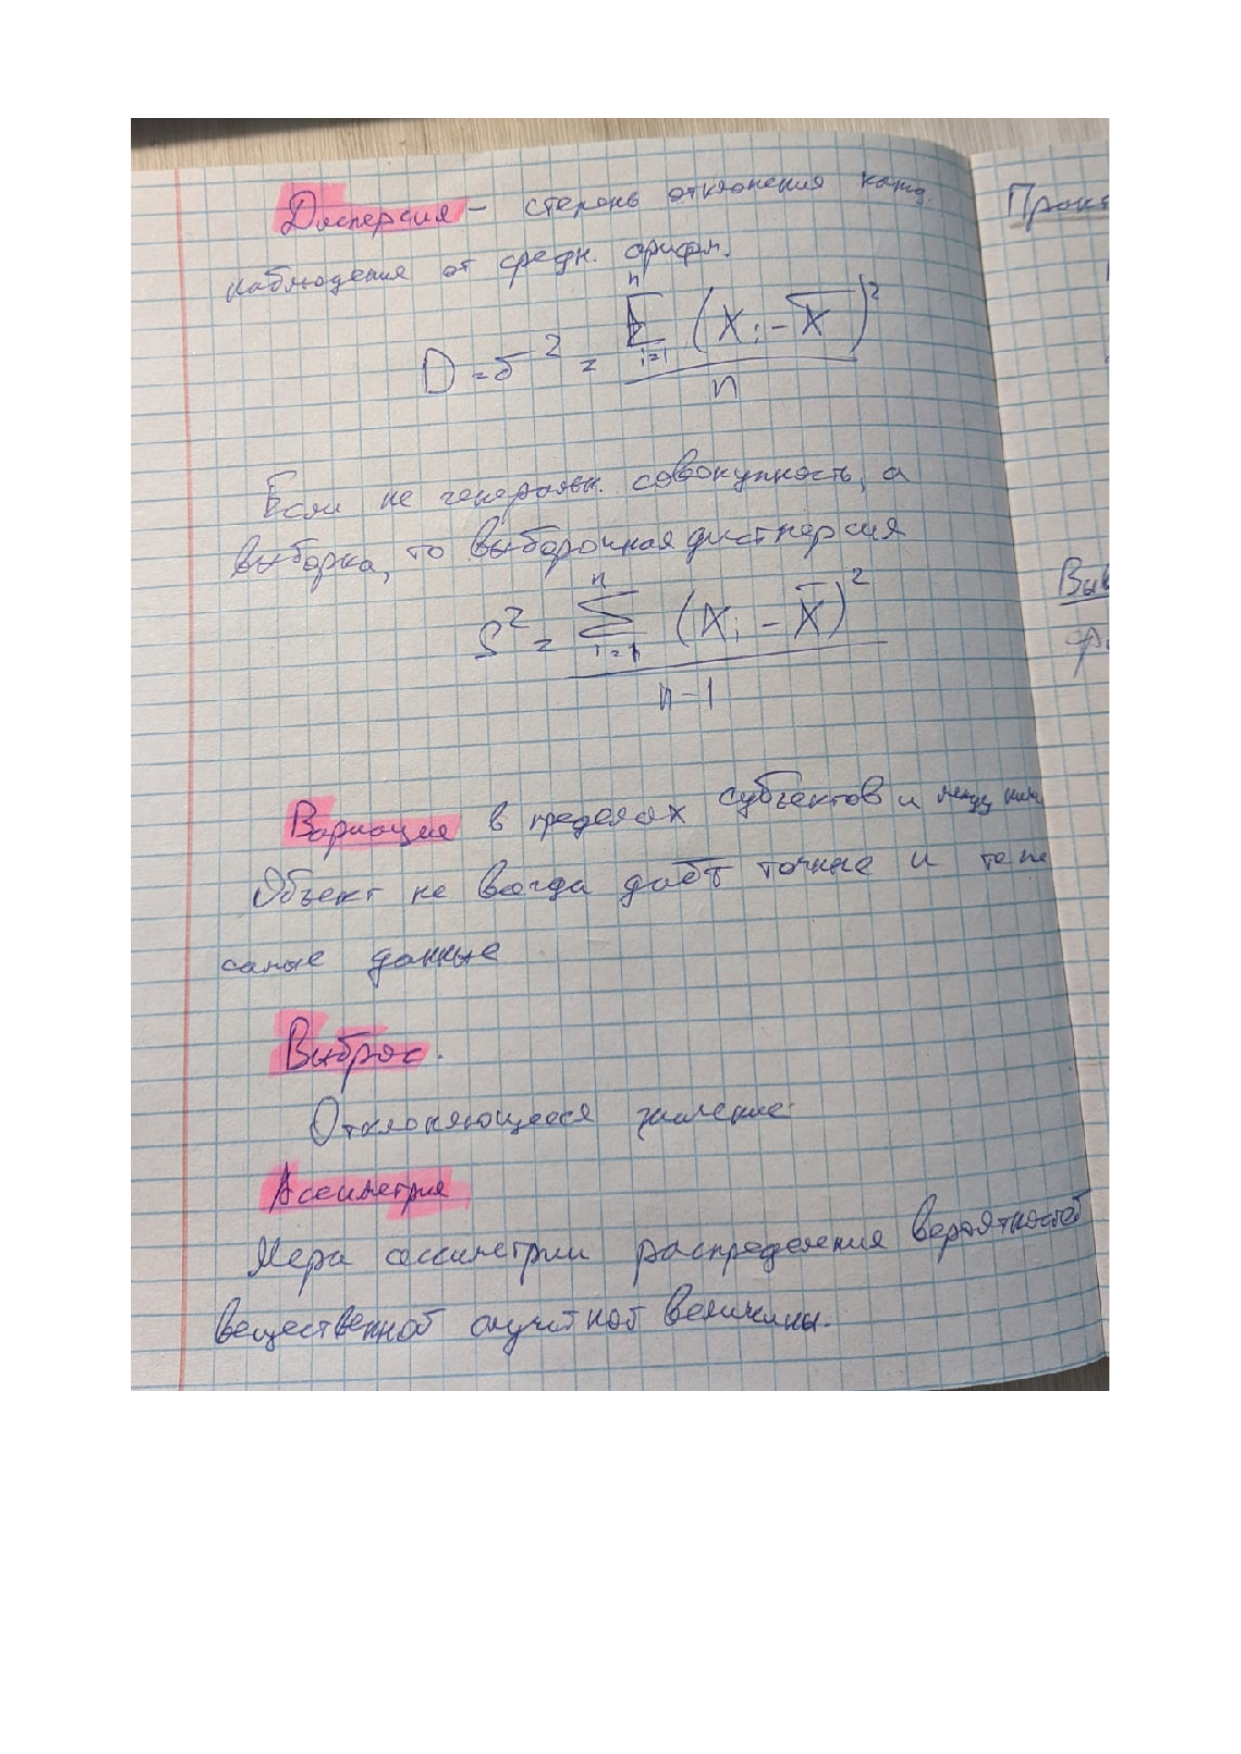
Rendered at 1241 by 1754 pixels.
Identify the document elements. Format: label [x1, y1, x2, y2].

picture [130, 118, 1110, 1391]
